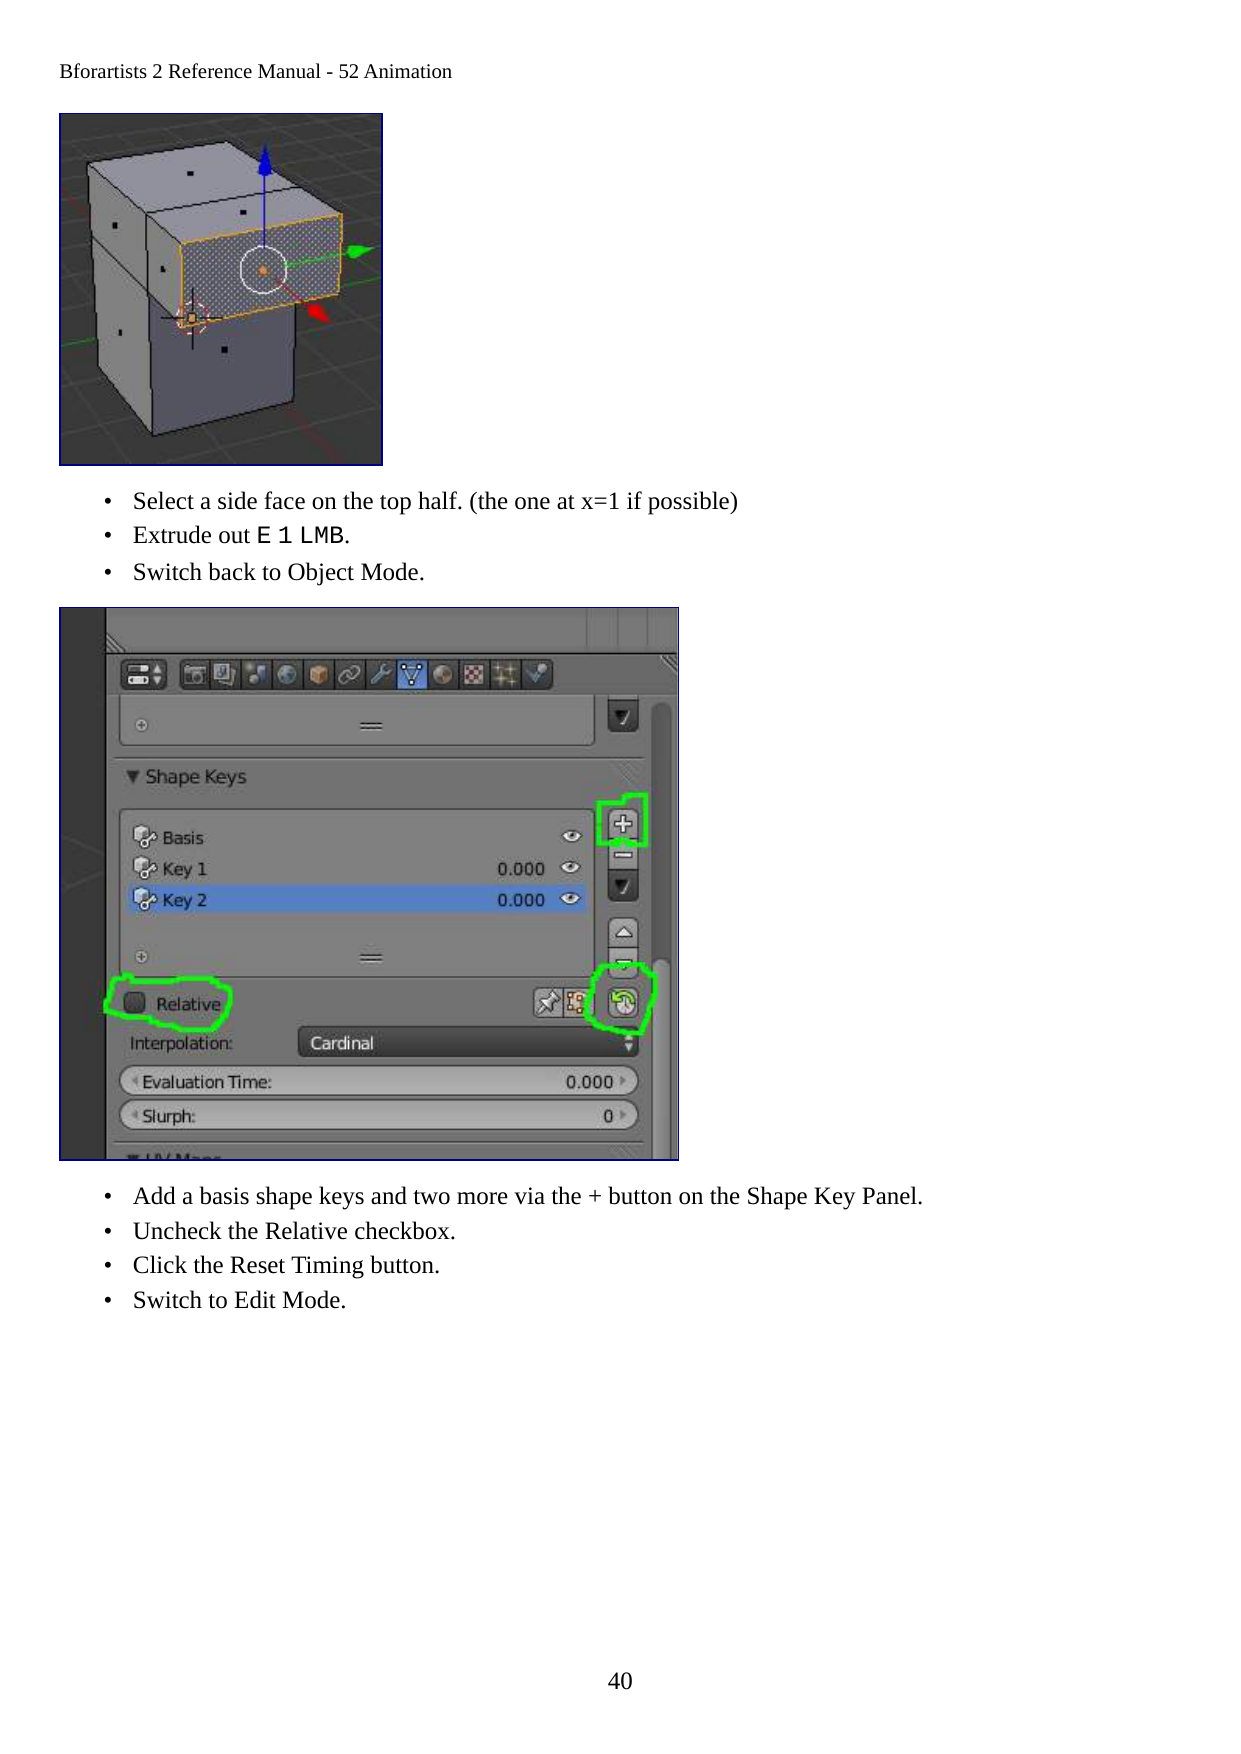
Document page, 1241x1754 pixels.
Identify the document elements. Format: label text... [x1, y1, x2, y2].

list Add a basis shape keys and two more via the + button on the Shape Key Panel. [103, 1181, 1181, 1210]
list Select a side face on the top half. (the one at x=1 if possible) [103, 486, 1181, 515]
list Switch to Edit Mode. [103, 1285, 1181, 1313]
list Extrude out E 1 LMB. [103, 521, 1181, 551]
list Switch back to Object Mode. [103, 557, 1181, 586]
list Uncheck the Relative checkbox. [103, 1216, 1181, 1244]
list Click the Reset Timing button. [103, 1250, 1181, 1279]
picture [61, 608, 678, 1159]
picture [61, 114, 381, 464]
